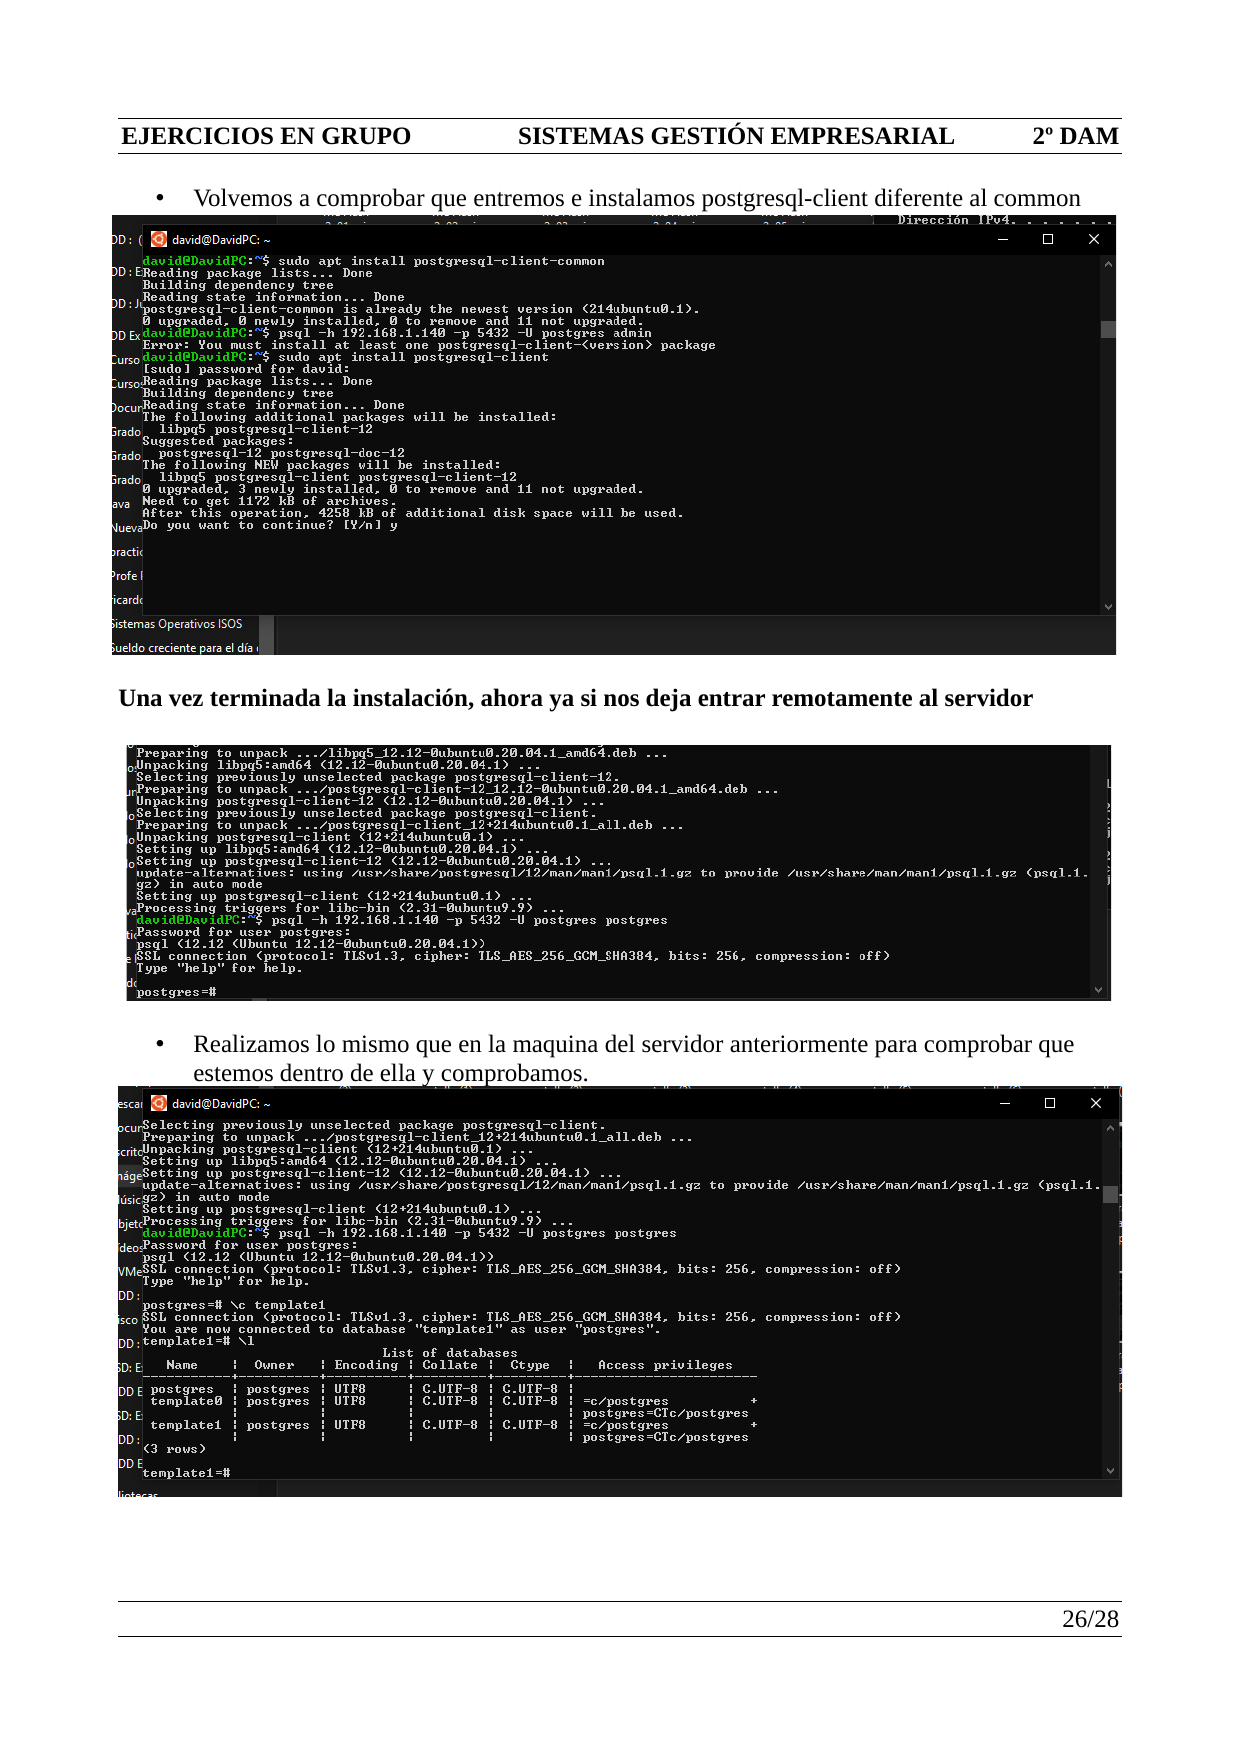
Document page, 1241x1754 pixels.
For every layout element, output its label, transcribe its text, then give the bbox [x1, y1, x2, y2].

picture [126, 745, 1112, 1001]
list Realizamos lo mismo que en la maquina del servidor anteriormente para comprobar que estemos dentro de ella y comprobamos. [156, 1029, 1122, 1086]
list Volvemos a comprobar que entremos e instalamos postgresql-client diferente al common [156, 183, 1122, 211]
picture [118, 1086, 1123, 1497]
picture [112, 215, 1117, 655]
text Una vez terminada la instalación, ahora ya si nos deja entrar remotamente al servidor [118, 683, 1122, 712]
